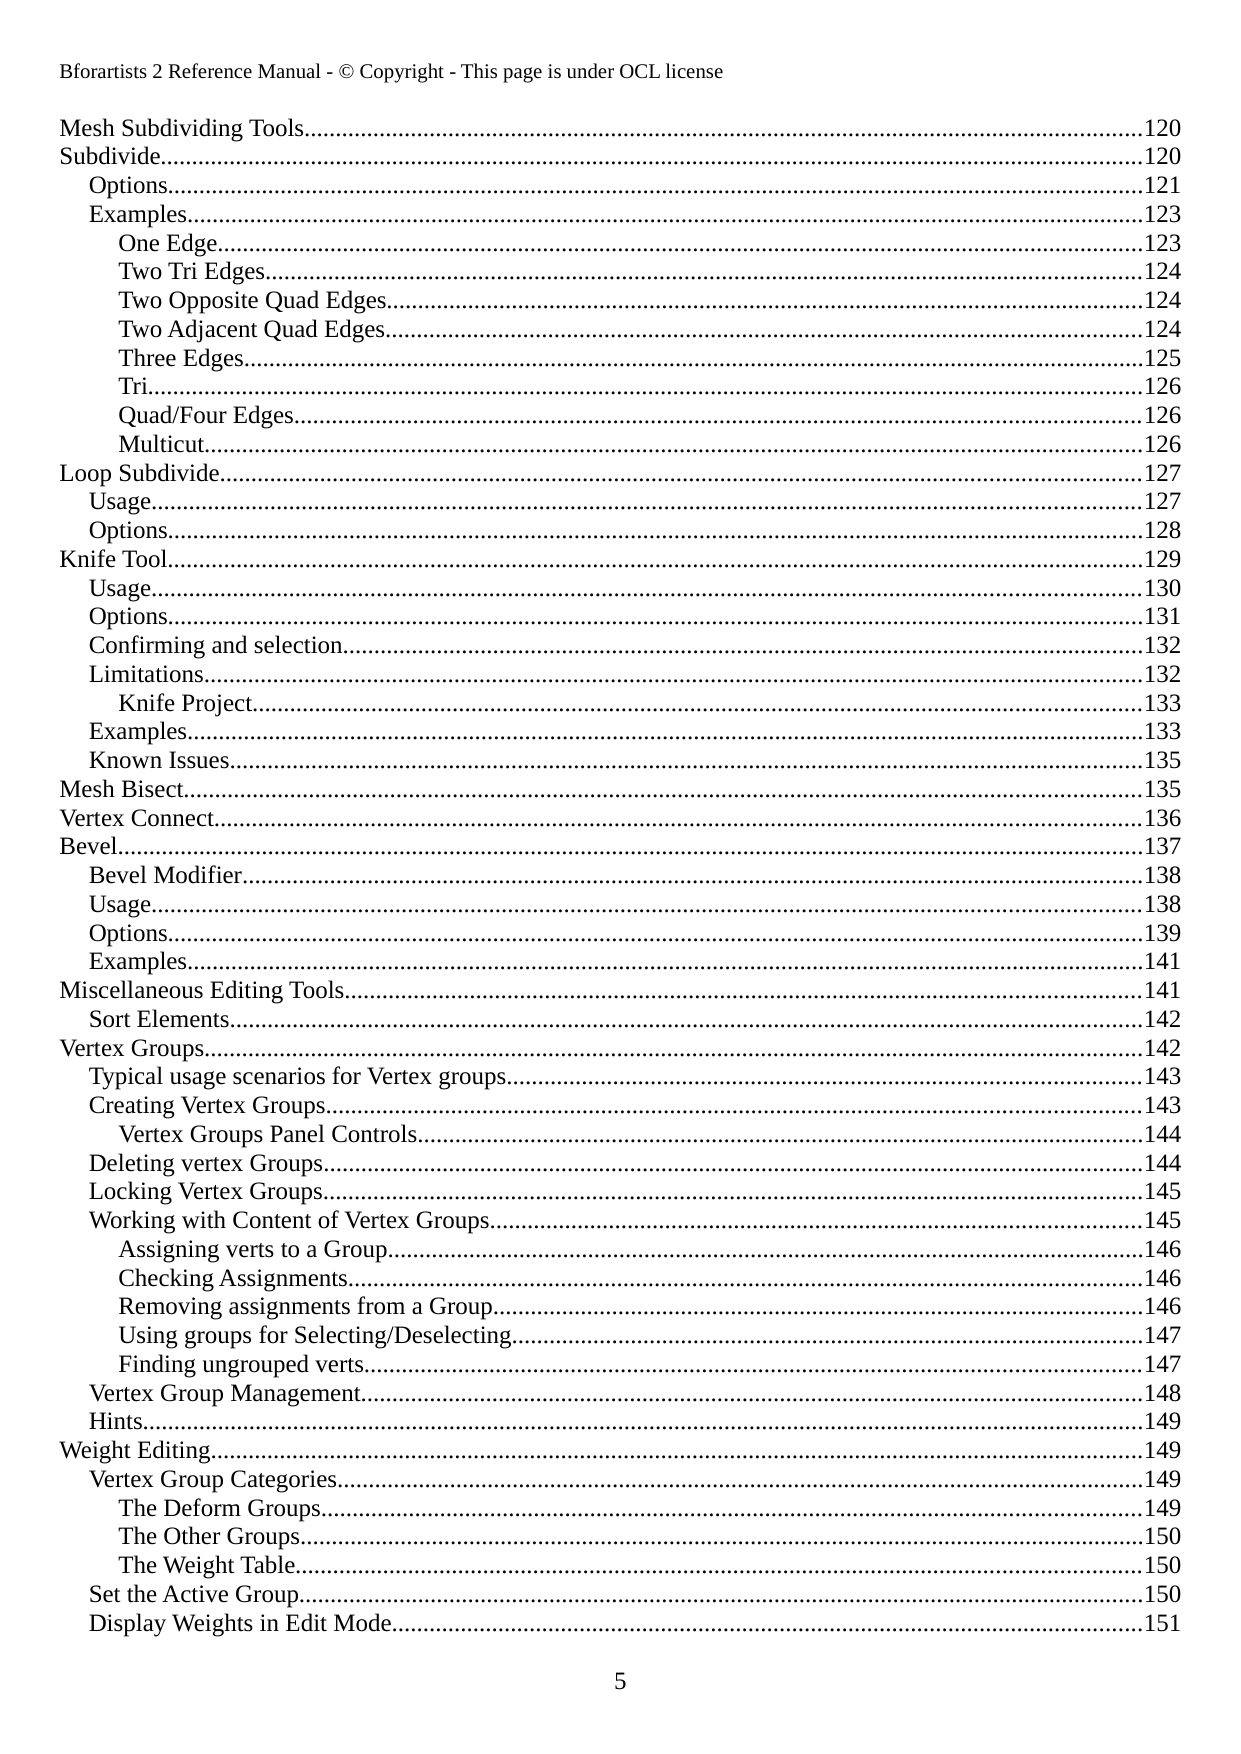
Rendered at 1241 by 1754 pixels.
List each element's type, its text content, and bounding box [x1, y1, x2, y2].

text Deleting vertex Groups 144 [88, 1148, 1181, 1176]
text Confirming and selection 132 [88, 630, 1181, 659]
text Display Weights in Edit Mode 151 [88, 1608, 1181, 1636]
text Subdivide 120 [59, 141, 1181, 170]
text Vertex Connect 136 [59, 803, 1181, 831]
text Options 121 [88, 170, 1181, 199]
text Assigning verts to a Group 146 [118, 1234, 1181, 1263]
text Vertex Group Management 148 [88, 1378, 1181, 1406]
text Hints 149 [88, 1406, 1181, 1435]
text Known Issues 135 [88, 745, 1181, 774]
text Removing assignments from a Group 146 [118, 1291, 1181, 1320]
text Locking Vertex Groups 145 [88, 1176, 1181, 1205]
text The Weight Table 150 [118, 1550, 1181, 1579]
text Knife Project 133 [118, 688, 1181, 716]
text Examples 141 [88, 946, 1181, 975]
text Vertex Group Categories 149 [88, 1464, 1181, 1493]
text The Other Groups 150 [118, 1521, 1181, 1550]
text Two Tri Edges 124 [118, 256, 1181, 285]
text Quad/Four Edges 126 [118, 400, 1181, 429]
text Finding ungrouped verts 147 [118, 1349, 1181, 1378]
text Mesh Bisect 135 [59, 774, 1181, 803]
text The Deform Groups 149 [118, 1493, 1181, 1521]
text Sort Elements 142 [88, 1004, 1181, 1033]
text Three Edges 125 [118, 343, 1181, 371]
text Options 128 [88, 515, 1181, 544]
text Bevel 137 [59, 831, 1181, 860]
text Set the Active Group 150 [88, 1579, 1181, 1608]
text Multicut 126 [118, 429, 1181, 458]
text Two Adjacent Quad Edges 124 [118, 314, 1181, 343]
text Usage 130 [88, 573, 1181, 601]
text Usage 127 [88, 486, 1181, 515]
text Options 131 [88, 601, 1181, 630]
text Typical usage scenarios for Vertex groups 143 [88, 1061, 1181, 1090]
text Examples 133 [88, 716, 1181, 745]
text Vertex Groups Panel Controls 144 [118, 1119, 1181, 1148]
text Mesh Subdividing Tools 120 [59, 113, 1181, 141]
text Two Opposite Quad Edges 124 [118, 285, 1181, 314]
text Examples 123 [88, 199, 1181, 228]
text Weight Editing 149 [59, 1435, 1181, 1464]
text Usage 138 [88, 889, 1181, 918]
text Checking Assignments 146 [118, 1263, 1181, 1291]
text Bevel Modifier 138 [88, 860, 1181, 889]
text Knife Tool 129 [59, 544, 1181, 573]
text Limitations 132 [88, 659, 1181, 688]
text Working with Content of Vertex Groups 145 [88, 1205, 1181, 1234]
text Creating Vertex Groups 143 [88, 1090, 1181, 1119]
text Options 139 [88, 918, 1181, 946]
text Using groups for Selecting/Deselecting 147 [118, 1320, 1181, 1349]
text Tri 126 [118, 371, 1181, 400]
text Loop Subdivide 127 [59, 458, 1181, 486]
text Miscellaneous Editing Tools 141 [59, 975, 1181, 1004]
text Vertex Groups 142 [59, 1033, 1181, 1061]
text One Edge 123 [118, 228, 1181, 256]
